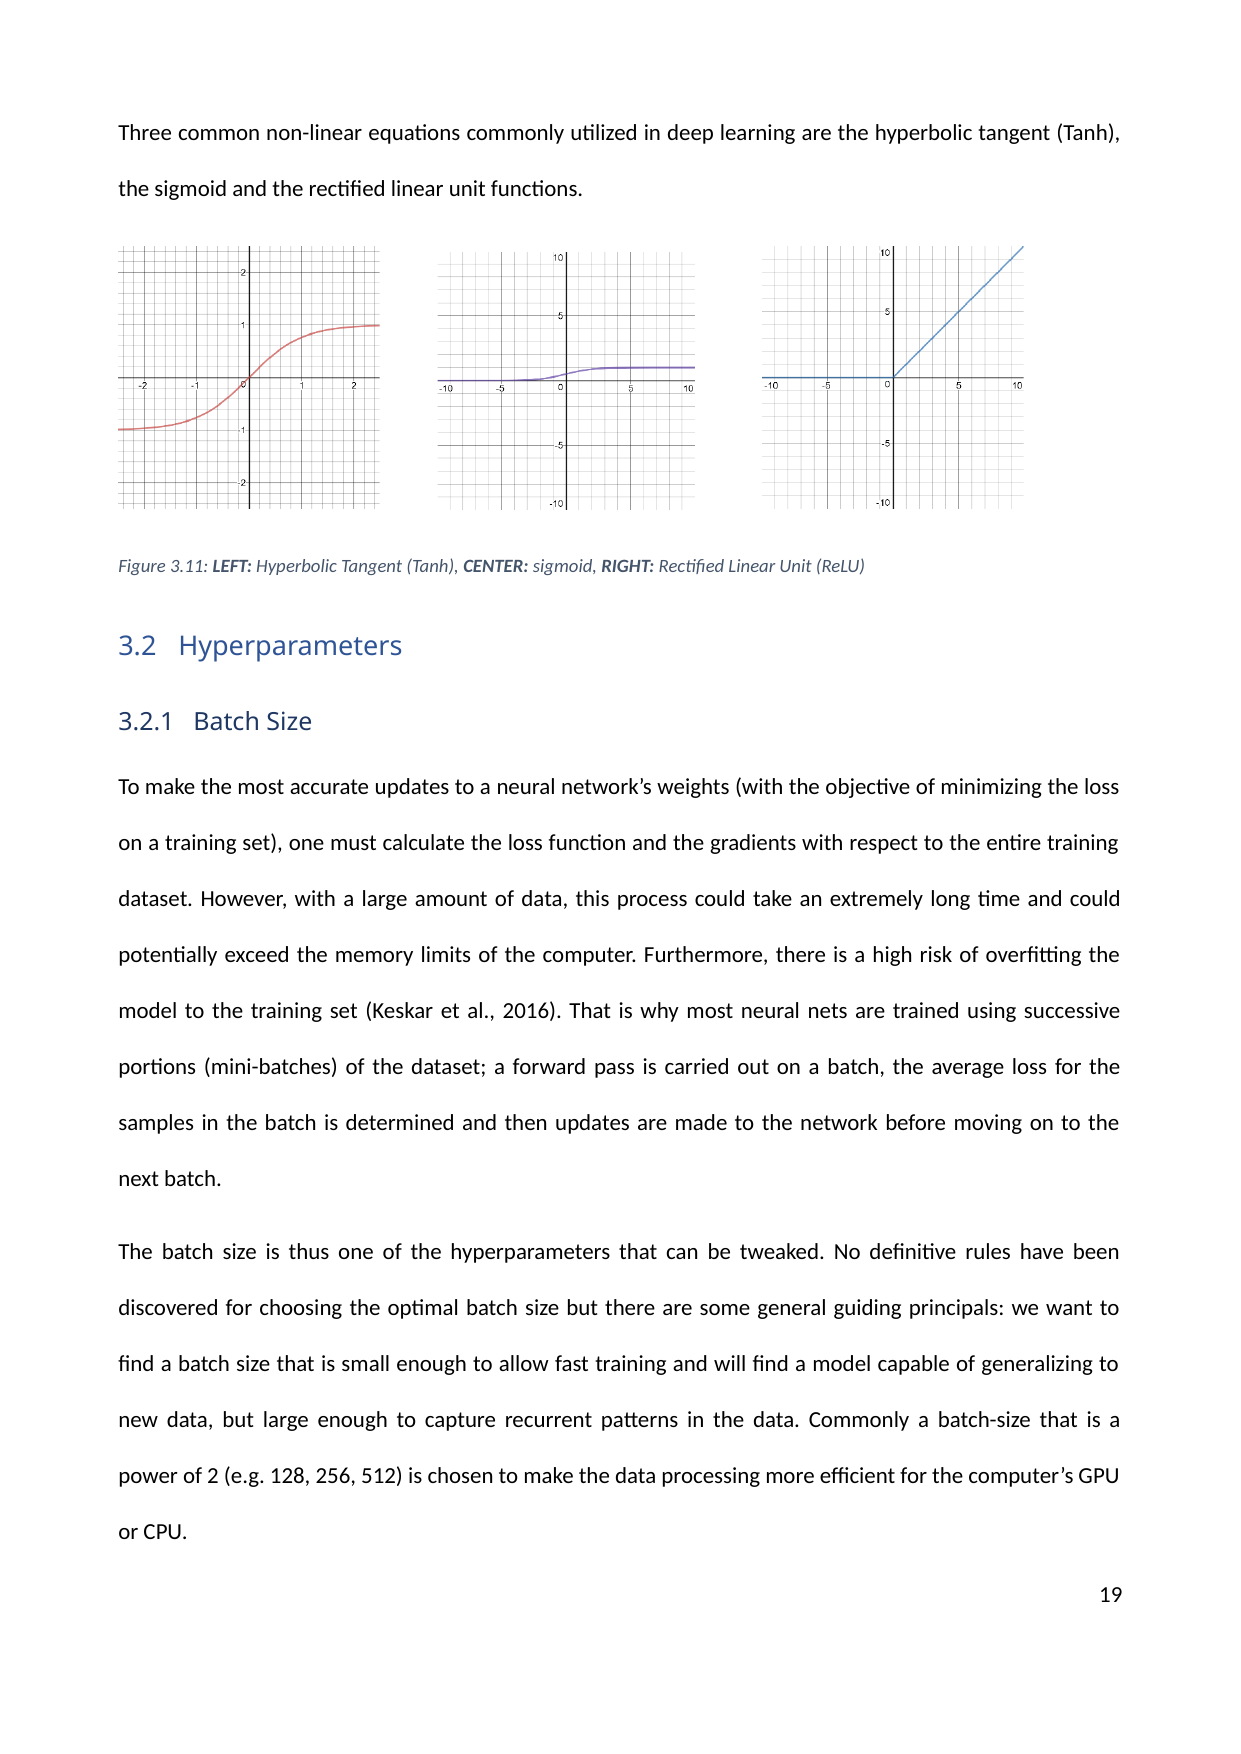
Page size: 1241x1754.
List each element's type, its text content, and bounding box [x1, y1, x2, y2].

text Figure 3.11: LEFT: Hyperbolic Tangent (Tanh), CENTER: sigmoid, RIGHT: Rectified Linear Unit (ReLU) [118, 554, 1122, 577]
text To make the most accurate updates to a neural network’s weights (with the objective of minimizing the loss on a training set), one must calculate the loss function and the gradients with respect to the entire training dataset. However, with a large amount of data, this process could take an extremely long time and could potentially exceed the memory limits of the computer. Furthermore, there is a high risk of overfitting the model to the training set (Keskar et al., 2016). That is why most neural nets are trained using successive portions (mini-batches) of the dataset; a forward pass is carried out on a batch, the average loss for the samples in the batch is determined and then updates are made to the network before moving on to the next batch. [118, 772, 1122, 1192]
picture [437, 252, 695, 510]
picture [762, 246, 1024, 509]
text The batch size is thus one of the hyperparameters that can be tweaked. No definitive rules have been discovered for choosing the optimal batch size but there are some general guiding principals: we want to find a batch size that is small enough to allow fast training and will find a model capable of generalizing to new data, but large enough to capture recurrent patterns in the data. Commonly a batch-size that is a power of 2 (e.g. 128, 256, 512) is chosen to make the data processing more efficient for the computer’s GPU or CPU. [118, 1237, 1122, 1545]
subtitle Batch Size [118, 704, 1122, 738]
text Three common non-linear equations commonly utilized in deep learning are the hyperbolic tangent (Tanh), the sigmoid and the rectified linear unit functions. [118, 118, 1122, 202]
subtitle Hyperparameters [118, 626, 1122, 663]
picture [118, 246, 380, 509]
